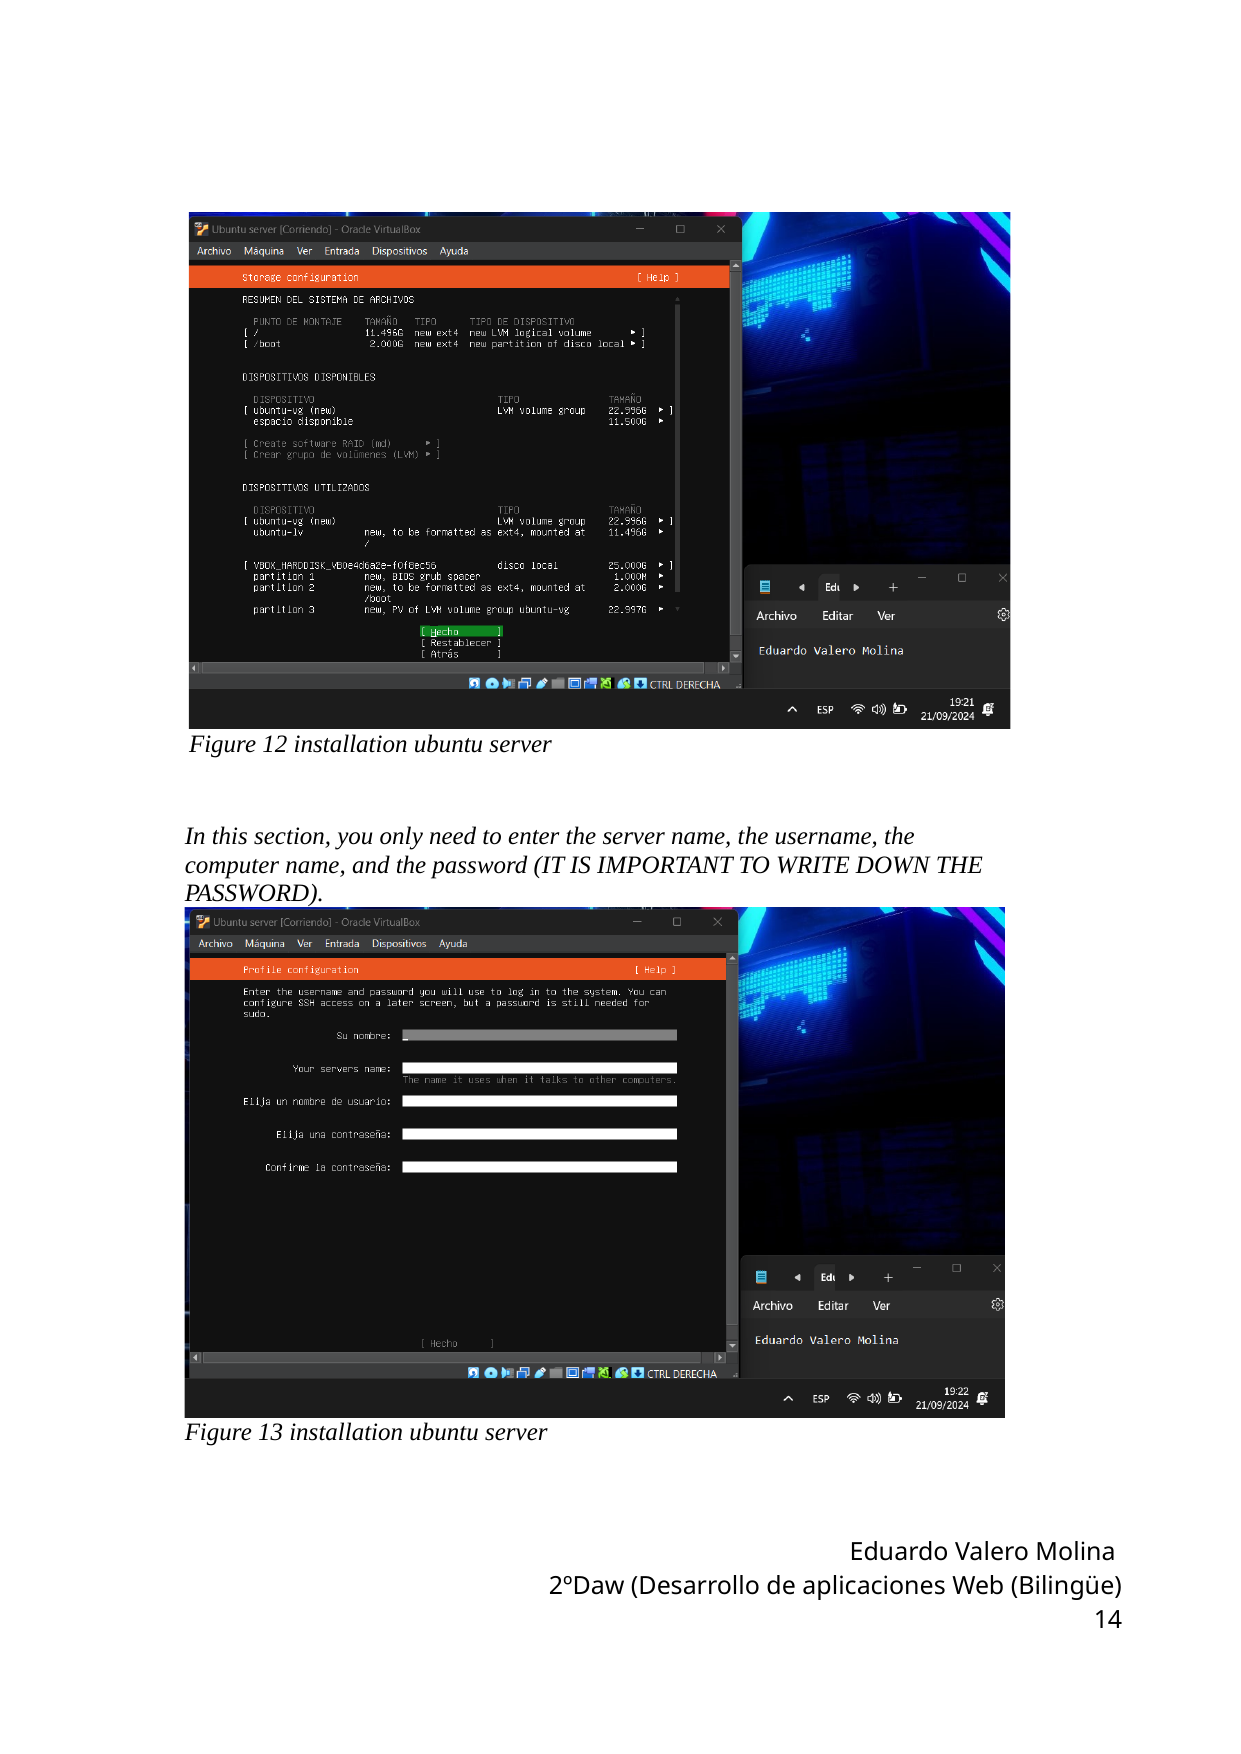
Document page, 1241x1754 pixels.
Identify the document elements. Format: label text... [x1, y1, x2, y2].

text Figure 13 installation ubuntu server [184, 1418, 1005, 1446]
text In this section, you only need to enter the server name, the username, the computer name, and the password (IT IS IMPORTANT TO WRITE DOWN THE PASSWORD). [184, 821, 1005, 907]
picture [188, 212, 1011, 729]
text Figure 12 installation ubuntu server [189, 729, 1010, 758]
picture [184, 907, 1005, 1418]
